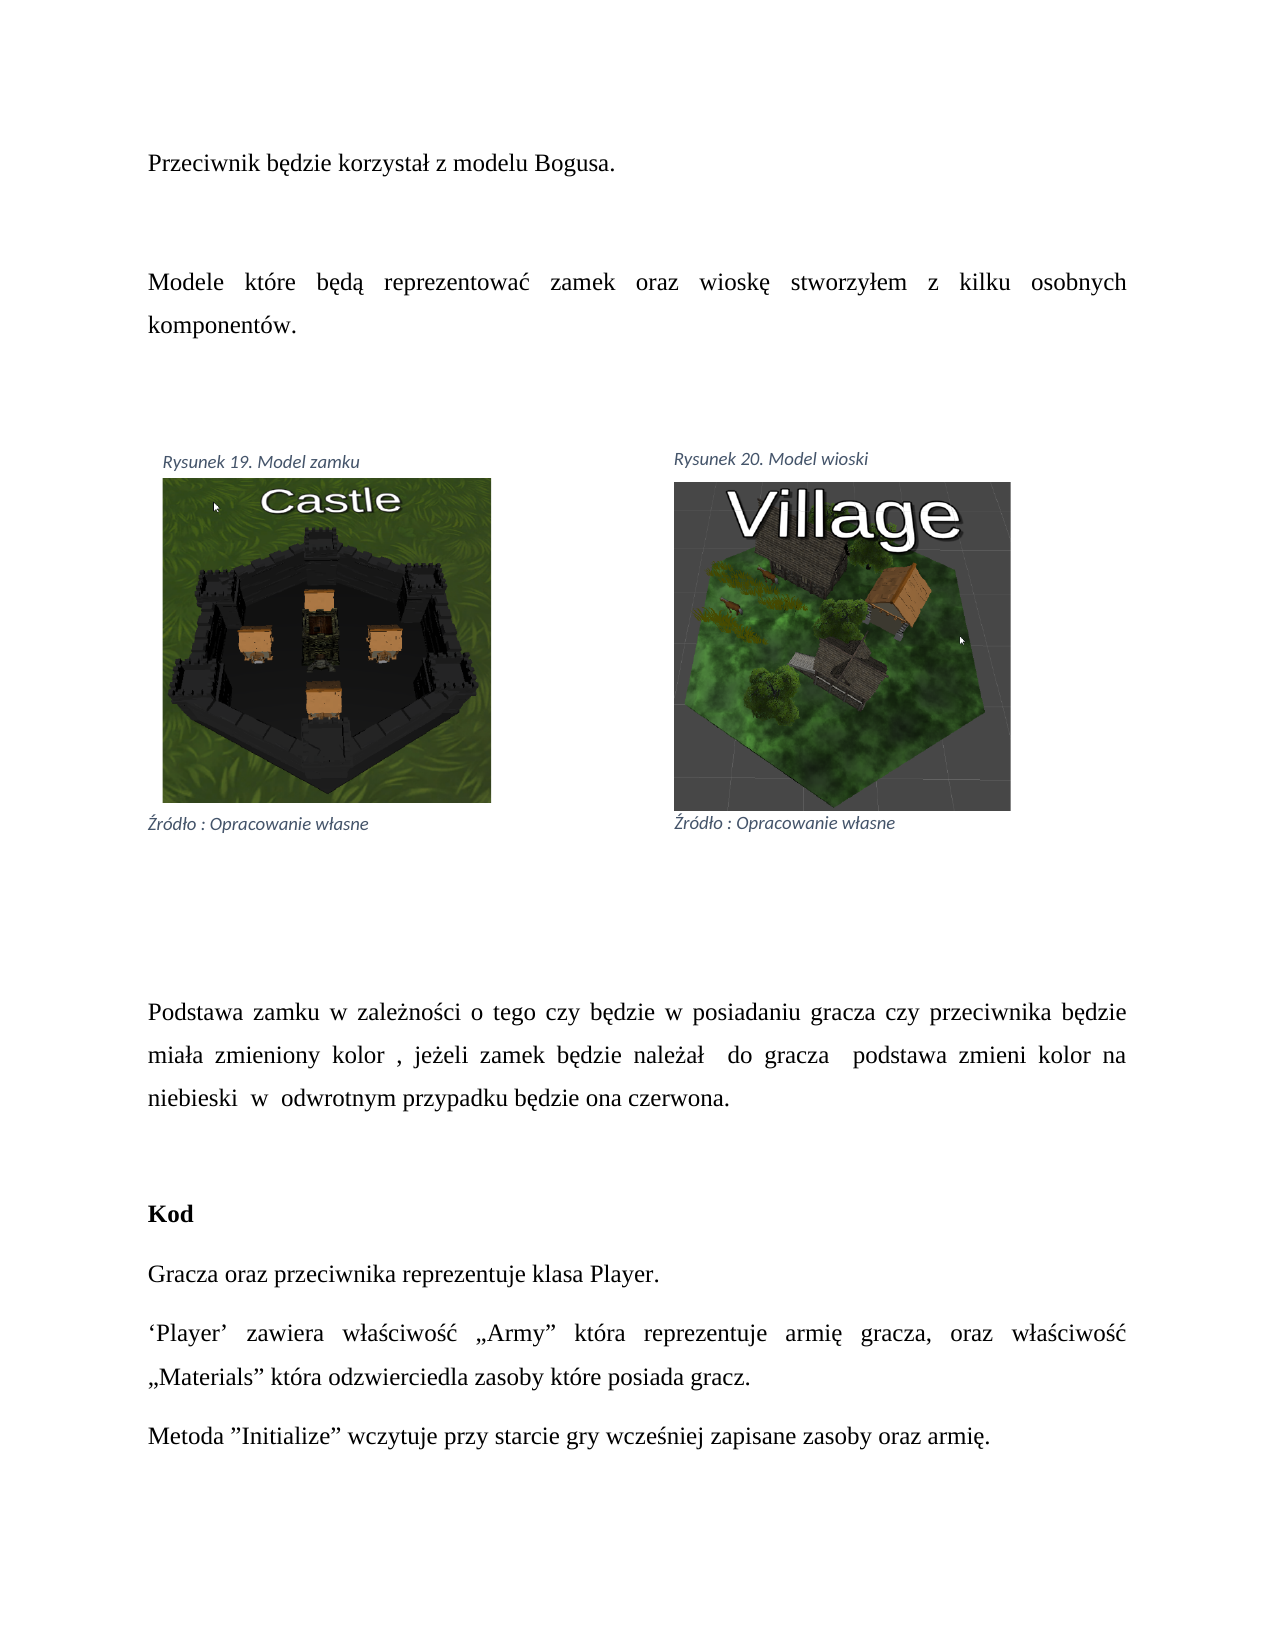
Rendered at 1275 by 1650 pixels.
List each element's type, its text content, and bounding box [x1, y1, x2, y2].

text Podstawa zamku w zależności o tego czy będzie w posiadaniu gracza czy przeciwnika będzie miała zmieniony kolor , jeżeli zamek będzie należał do gracza podstawa zmieni kolor na niebieski w odwrotnym przypadku będzie ona czerwona. [148, 997, 1127, 1112]
text Modele które będą reprezentować zamek oraz wioskę stworzyłem z kilku osobnych komponentów. [148, 267, 1127, 339]
text Gracza oraz przeciwnika reprezentuje klasa Player. [148, 1259, 1127, 1287]
text Rysunek 19. Model zamku [162, 450, 491, 473]
text ‘Player’ zawiera właściwość „Army” która reprezentuje armię gracza, oraz właściwość „Materials” która odzwierciedla zasoby które posiada gracz. [148, 1318, 1127, 1390]
text Metoda ”Initialize” wczytuje przy starcie gry wcześniej zapisane zasoby oraz armię. [148, 1421, 1127, 1450]
text Źródło : Opracowanie własne [148, 812, 476, 835]
text Przeciwnik będzie korzystał z modelu Bogusa. [148, 148, 1127, 176]
text Źródło : Opracowanie własne [674, 811, 1011, 834]
text Kod [148, 1199, 1127, 1228]
text Rysunek 20. Model wioski [673, 447, 1010, 470]
